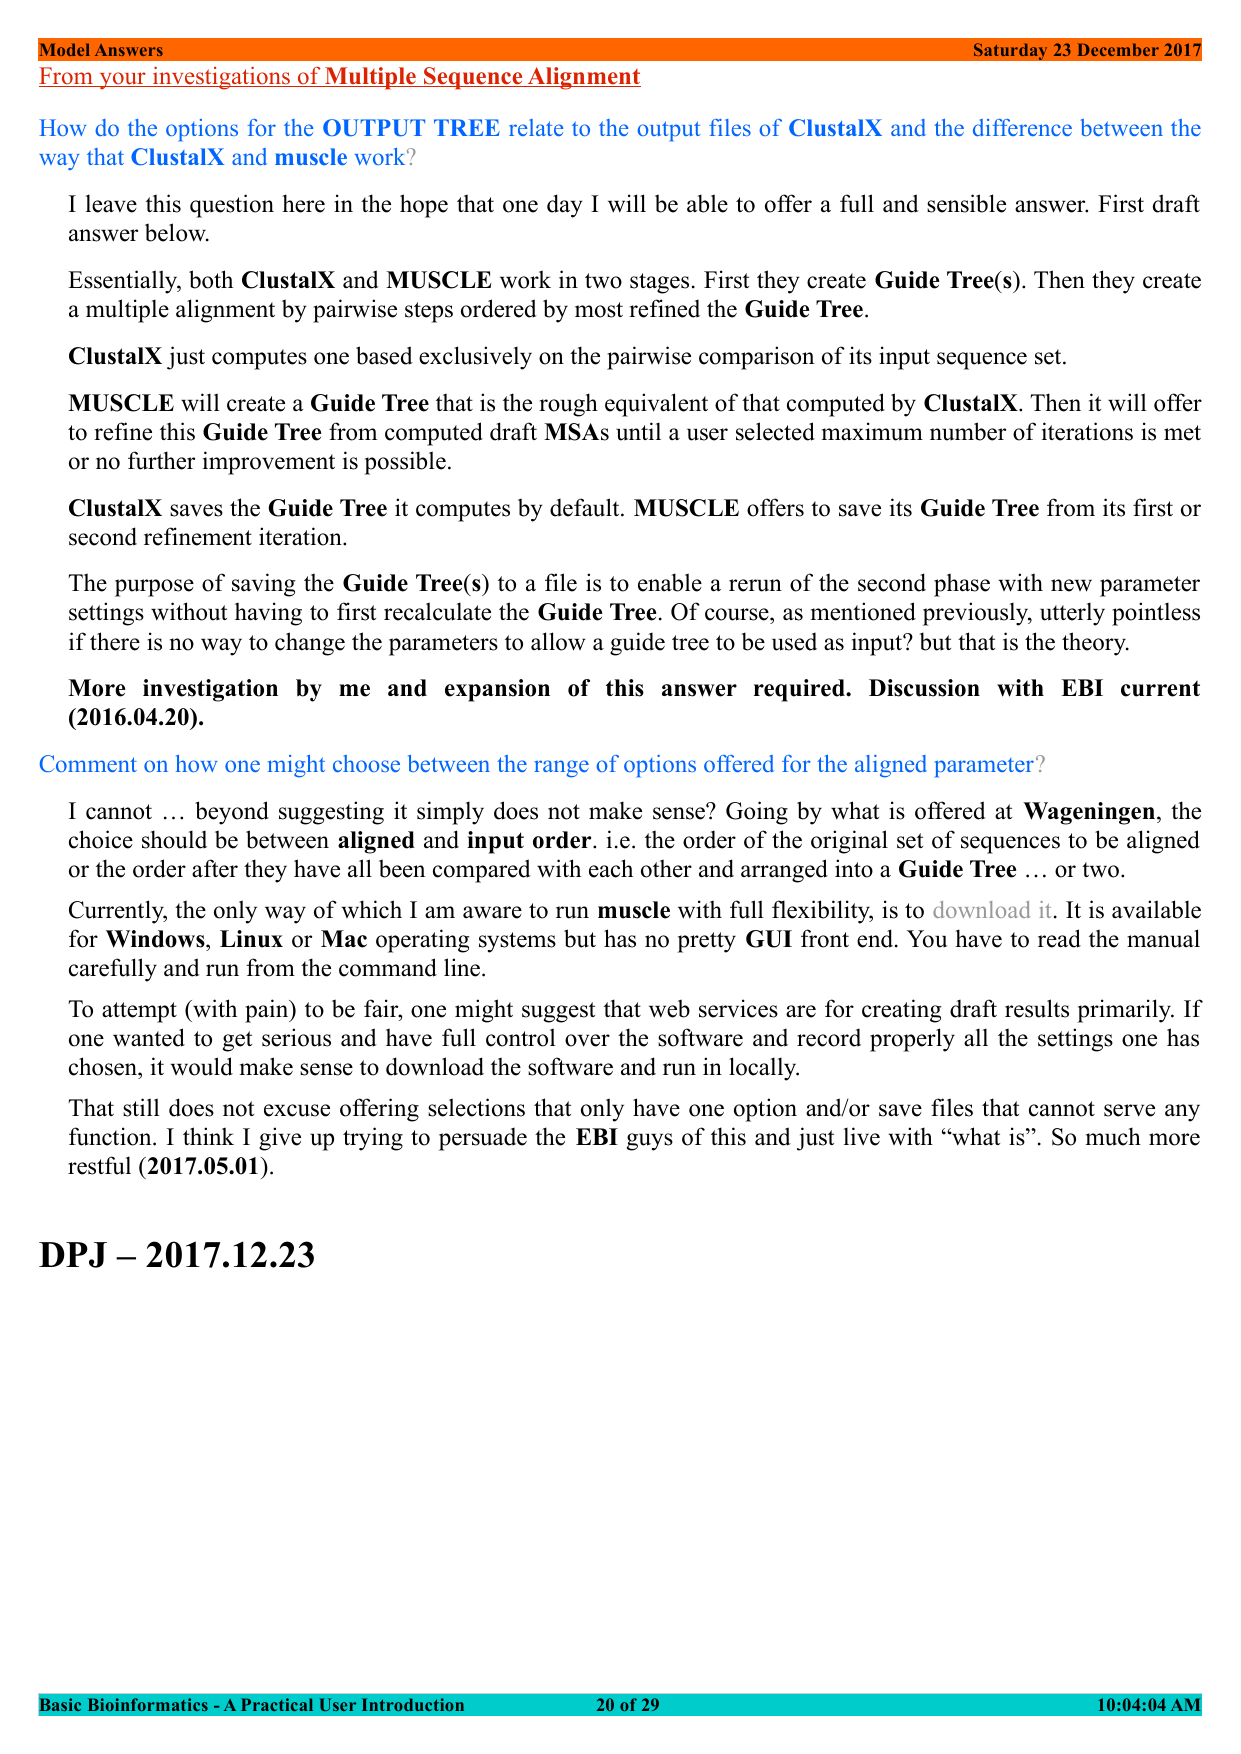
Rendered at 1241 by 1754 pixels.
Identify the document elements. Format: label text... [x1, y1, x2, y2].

text From your investigations of Multiple Sequence Alignment [38, 61, 1202, 89]
text I leave this question here in the hope that one day I will be able to offer a full and sensible answer. First draft answer below. [68, 189, 1202, 247]
text Currently, the only way of which I am aware to run muscle with full flexibility, is to download it. It is available for Windows, Linux or Mac operating systems but has no pretty GUI front end. You have to read the manual carefully and run from the command line. [68, 895, 1202, 982]
text ClustalX saves the Guide Tree it computes by default. MUSCLE offers to save its Guide Tree from its first or second refinement iteration. [68, 492, 1202, 551]
text To attempt (with pain) to be fair, one might suggest that web services are for creating draft results primarily. If one wanted to get serious and have full control over the software and record properly all the settings one has chosen, it would make sense to download the software and run in locally. [68, 994, 1202, 1081]
text The purpose of saving the Guide Tree(s) to a file is to enable a rerun of the second phase with new parameter settings without having to first recalculate the Guide Tree. Of course, as mentioned previously, utterly pointless if there is no way to change the parameters to allow a guide tree to be used as input? but that is the theory. [68, 568, 1202, 655]
text How do the options for the OUTPUT TREE relate to the output files of ClustalX and the difference between the way that ClustalX and muscle work? [38, 113, 1202, 171]
text ClustalX just computes one based exclusively on the pairwise comparison of its input sequence set. [68, 341, 1202, 370]
text DPJ – 2017.12.23 [38, 1232, 1202, 1275]
text That still does not excuse offering selections that only have one option and/or save files that cannot serve any function. I think I give up trying to persuade the EBI guys of this and just live with “what is”. So much more restful (2017.05.01). [68, 1093, 1202, 1180]
text Essentially, both ClustalX and MUSCLE work in two stages. First they create Guide Tree(s). Then they create a multiple alignment by pairwise steps ordered by most refined the Guide Tree. [68, 265, 1202, 323]
text MUSCLE will create a Guide Tree that is the rough equivalent of that computed by ClustalX. Then it will offer to refine this Guide Tree from computed draft MSAs until a user selected maximum number of iterations is met or no further improvement is possible. [68, 387, 1202, 475]
text More investigation by me and expansion of this answer required. Discussion with EBI current (2016.04.20). [68, 673, 1202, 731]
text I cannot … beyond suggesting it simply does not make sense? Going by what is offered at Wageningen, the choice should be between aligned and input order. i.e. the order of the original set of sequences to be aligned or the order after they have all been compared with each other and arranged into a Guide Tree … or two. [68, 796, 1202, 883]
text Comment on how one might choose between the range of options offered for the aligned parameter? [38, 749, 1202, 778]
